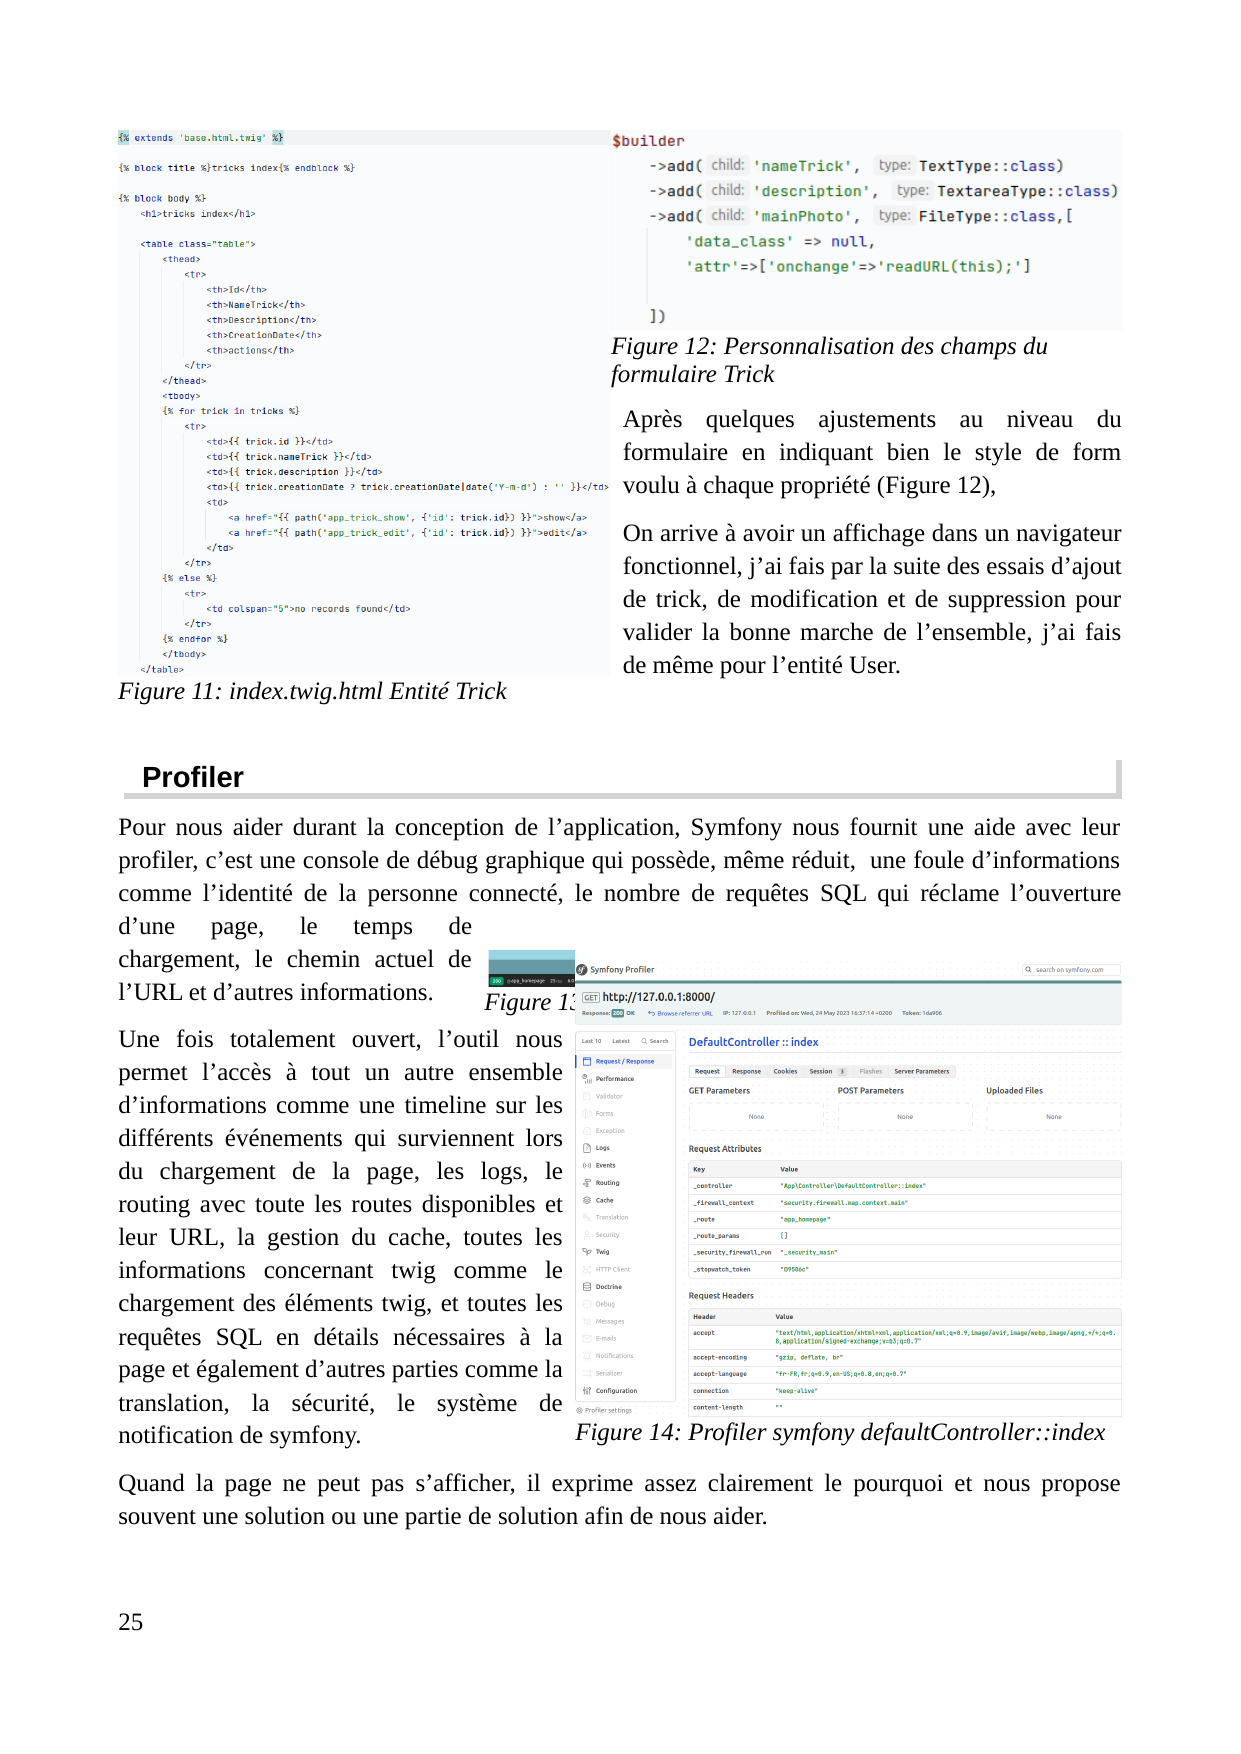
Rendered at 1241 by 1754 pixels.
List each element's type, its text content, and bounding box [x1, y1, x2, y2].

text [118, 118, 1123, 130]
picture [117, 130, 1123, 677]
picture [575, 962, 1123, 1418]
text Figure 12: Personnalisation des champs du formulaire Trick [611, 331, 1123, 388]
text On arrive à avoir un affichage dans un navigateur fonctionnel, j’ai fais par la suite des essais d’ajout de trick, de modification et de suppression pour valider la bonne marche de l’ensemble, j’ai fais de même pour l’entité User. [611, 518, 1122, 679]
text Figure 13: Profiler symfony réduit [484, 963, 575, 1016]
subtitle Profiler [118, 760, 1116, 793]
text Figure 11: index.twig.html Entité Trick [118, 677, 611, 705]
text Une fois totalement ouvert, l’outil nous permet l’accès à tout un autre ensemble d’informations comme une timeline sur les différents événements qui surviennent lors du chargement de la page, les logs, le routing avec toute les routes disponibles et leur URL, la gestion du cache, toutes les informations concernant twig comme le chargement des éléments twig, et toutes les requêtes SQL en détails nécessaires à la page et également d’autres parties comme la translation, la sécurité, le système de notification de symfony. [118, 1024, 1122, 1449]
text Pour nous aider durant la conception de l’application, Symfony nous fournit une aide avec leur profiler, c’est une console de débug graphique qui possède, même réduit, une foule d’informations comme l’identité de la personne connecté, le nombre de requêtes SQL qui réclame l’ouverture d’une page, le temps de chargement, le chemin actuel de l’URL et d’autres informations. [118, 812, 1122, 1006]
text [118, 705, 611, 712]
text Après quelques ajustements au niveau du formulaire en indiquant bien le style de form voulu à chaque propriété (Figure 12), [611, 388, 1123, 499]
text Figure 14: Profiler symfony defaultController::index [575, 1418, 1122, 1446]
text Quand la page ne peut pas s’afficher, il exprime assez clairement le pourquoi et nous propose souvent une solution ou une partie de solution afin de nous aider. [118, 1468, 1122, 1530]
